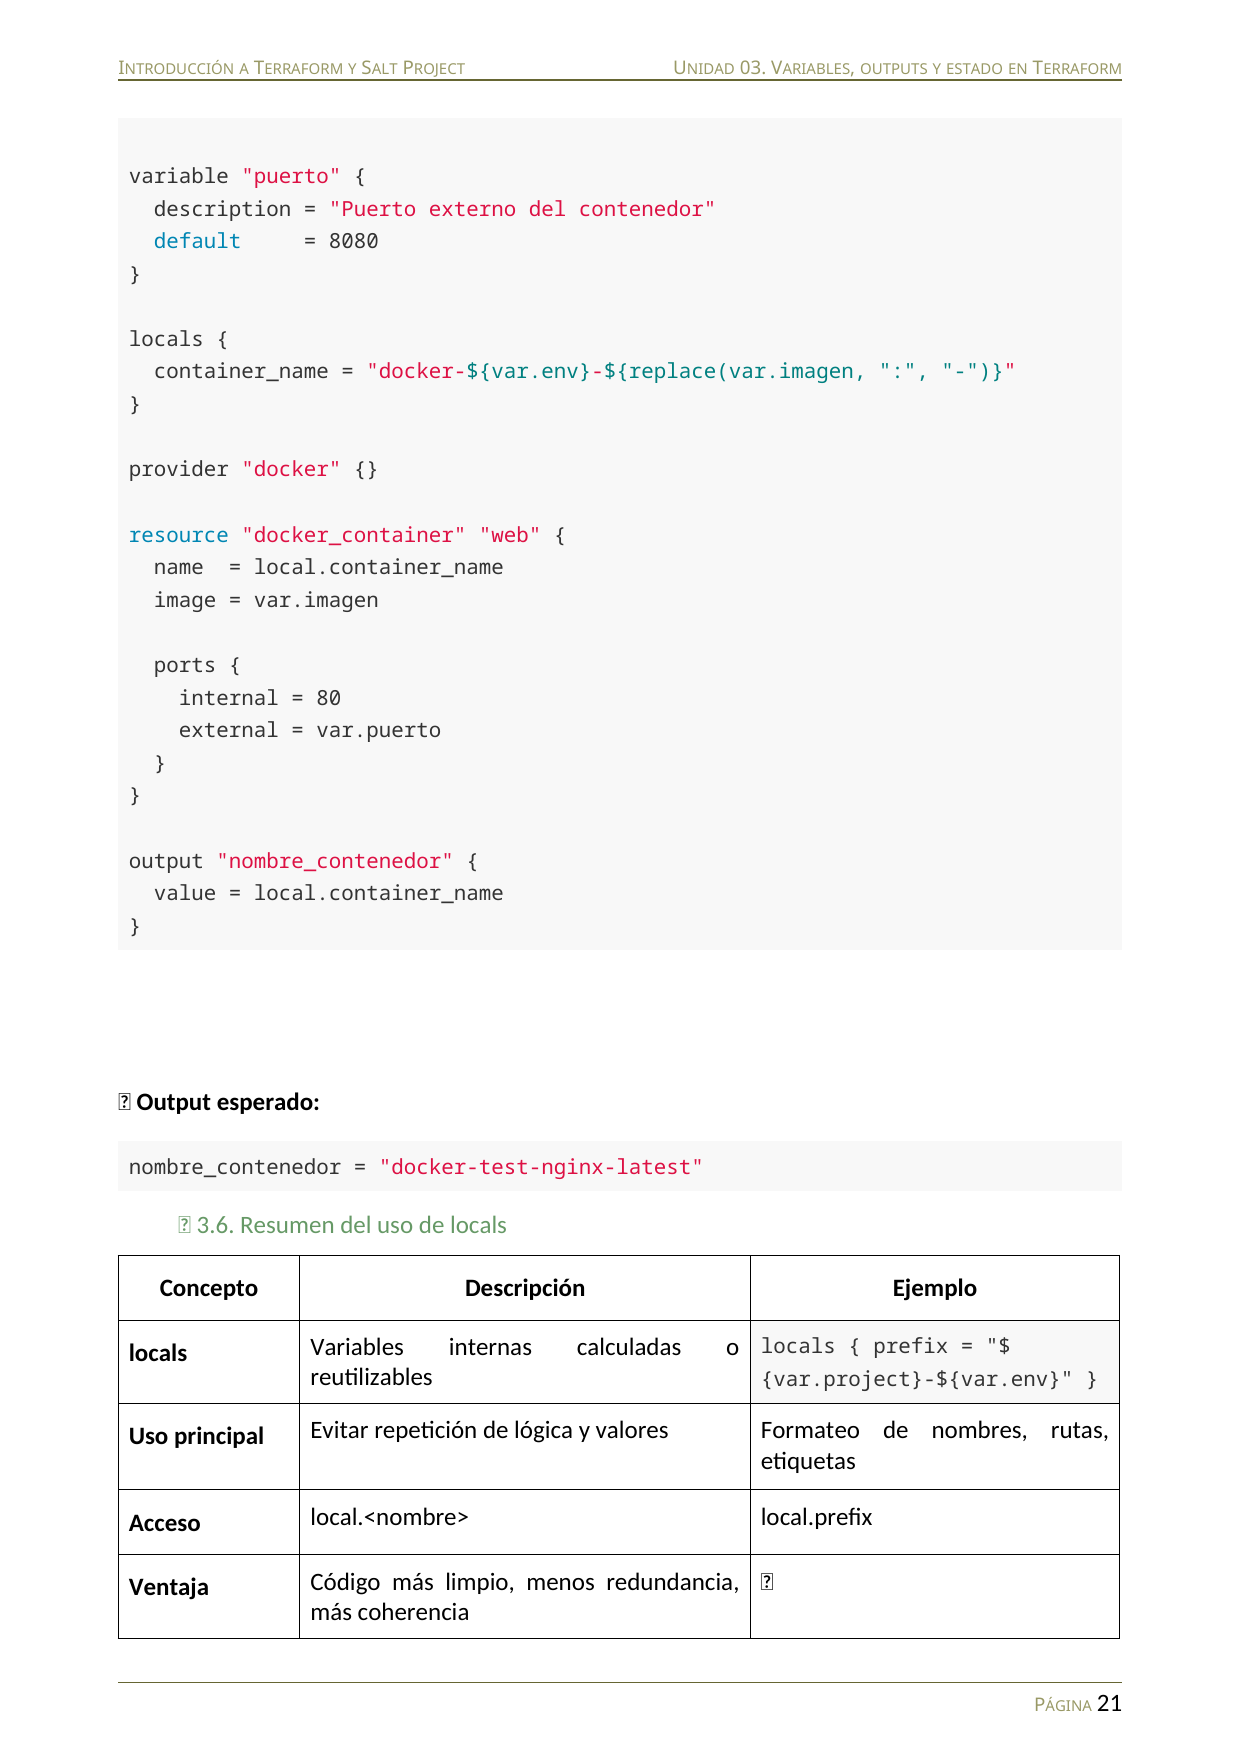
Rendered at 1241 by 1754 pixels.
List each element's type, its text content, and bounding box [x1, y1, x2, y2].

table_cell Formateo de nombres, rutas, etiquetas [751, 1404, 1119, 1489]
subtitle 🧩 3.6. Resumen del uso de locals [178, 1209, 1122, 1240]
table_header Concepto [119, 1256, 299, 1319]
table_header Descripción [300, 1256, 750, 1319]
table_header variable "puerto" { description = "Puerto externo del contenedor" default = 8080 } locals { container_name = "docker-${var.env}-${replace(var.imagen, ":", "-")}" } provider "docker" {} resource "docker_container" "web" { name = local.container_name image = var.imagen ports { internal = 80 external = var.puerto } } output "nombre_contenedor" { value = local.container_name } [118, 118, 1122, 950]
table_cell Uso principal [119, 1404, 299, 1489]
table_cell local.prefix [751, 1490, 1119, 1554]
table_header nombre_contenedor = "docker-test-nginx-latest" [118, 1141, 1122, 1191]
table_cell Variables internas calculadas o reutilizables [300, 1321, 750, 1403]
table_cell Acceso [119, 1490, 299, 1554]
table_header Ejemplo [751, 1256, 1119, 1319]
table_cell ✅ [751, 1555, 1119, 1637]
table_cell locals { prefix = "${var.project}-${var.env}" } [751, 1321, 1119, 1403]
table_cell local.<nombre> [300, 1490, 750, 1554]
text 💬 Output esperado: [118, 1086, 1122, 1116]
table_cell locals [119, 1321, 299, 1403]
table_cell Evitar repetición de lógica y valores [300, 1404, 750, 1489]
table_cell Ventaja [119, 1555, 299, 1637]
table_cell Código más limpio, menos redundancia, más coherencia [300, 1555, 750, 1637]
